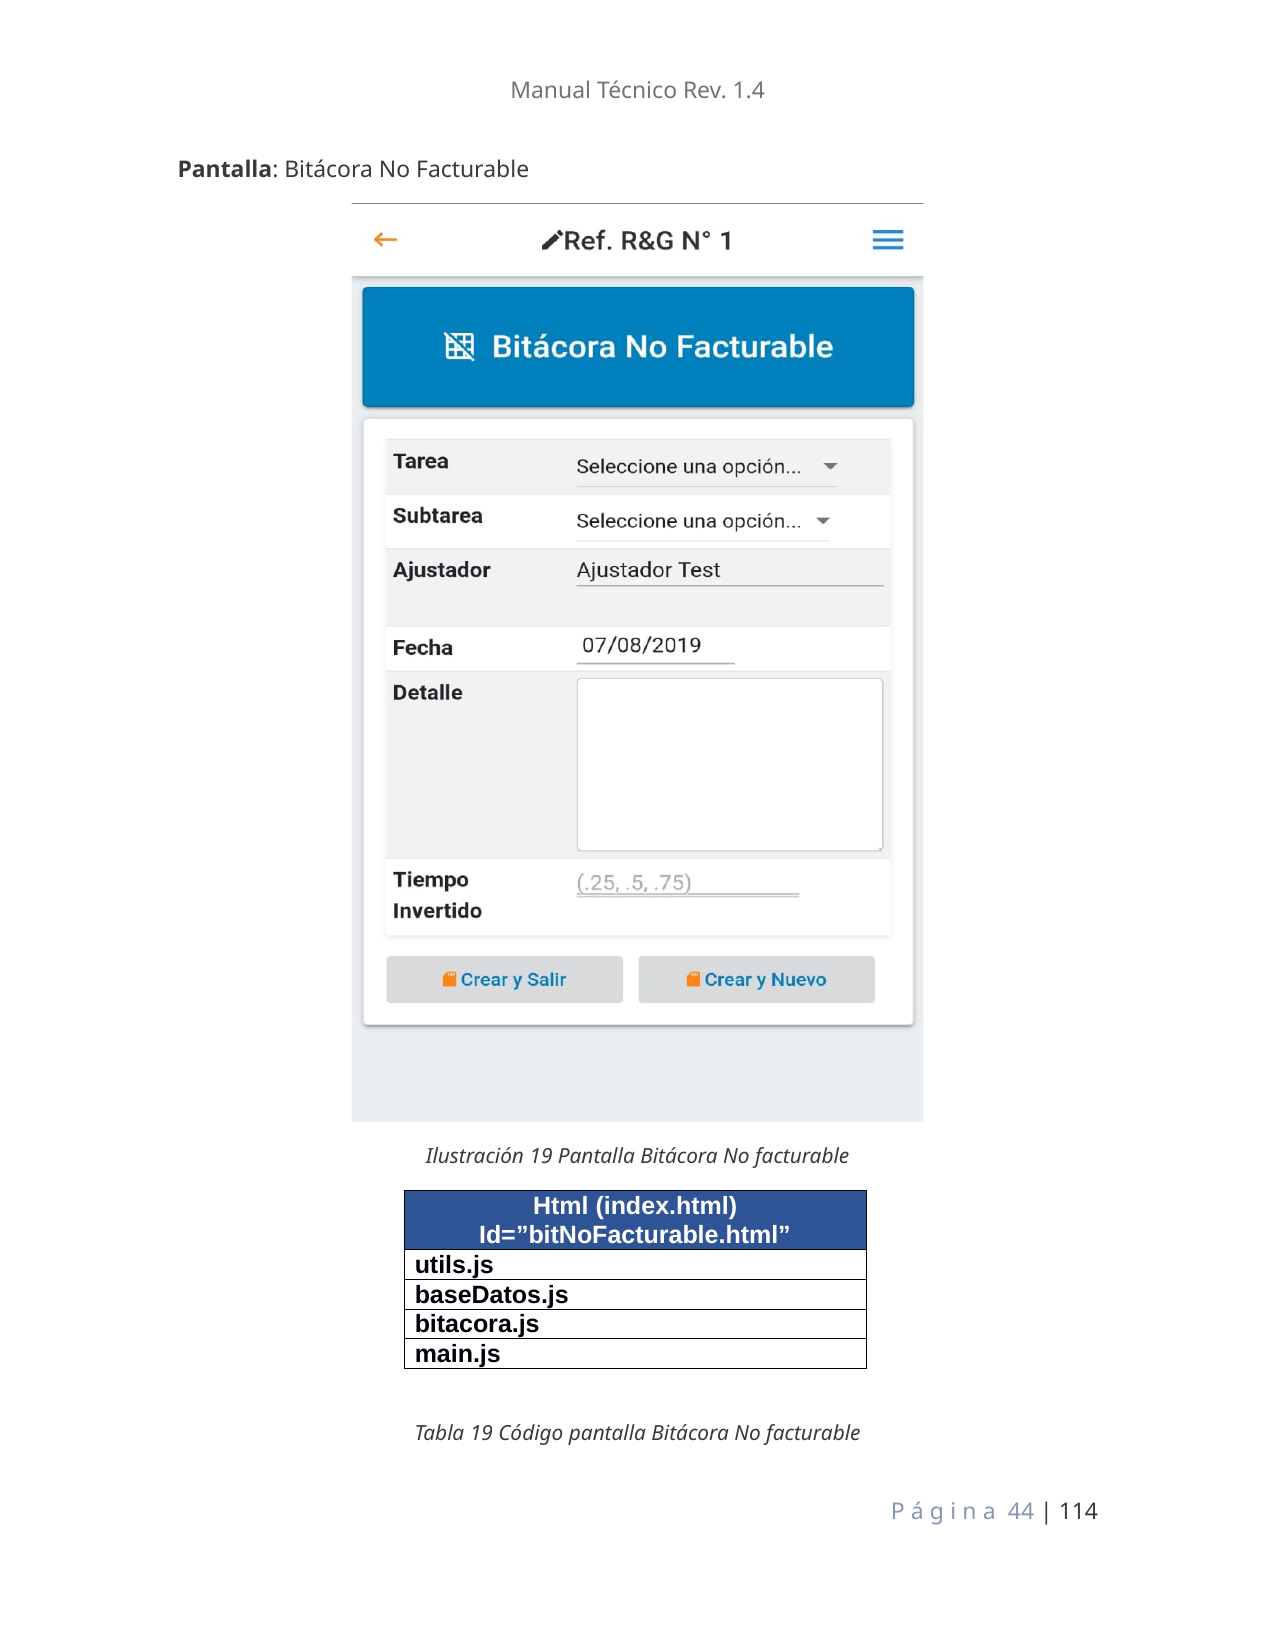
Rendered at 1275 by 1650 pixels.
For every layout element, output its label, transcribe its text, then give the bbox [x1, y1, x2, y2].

text Tabla 19 Código pantalla Bitácora No facturable [177, 1418, 1098, 1447]
text Pantalla: Bitácora No Facturable [177, 153, 1098, 184]
table_header Html (index.html) Id=”bitNoFacturable.html” [405, 1191, 866, 1249]
table_cell main.js [405, 1339, 866, 1368]
picture [351, 203, 924, 1122]
table_cell baseDatos.js [405, 1280, 866, 1308]
table_cell utils.js [405, 1250, 866, 1279]
text Ilustración 17 Pantalla Bitácora No facturable [177, 1141, 1098, 1169]
table_cell bitacora.js [405, 1310, 866, 1338]
